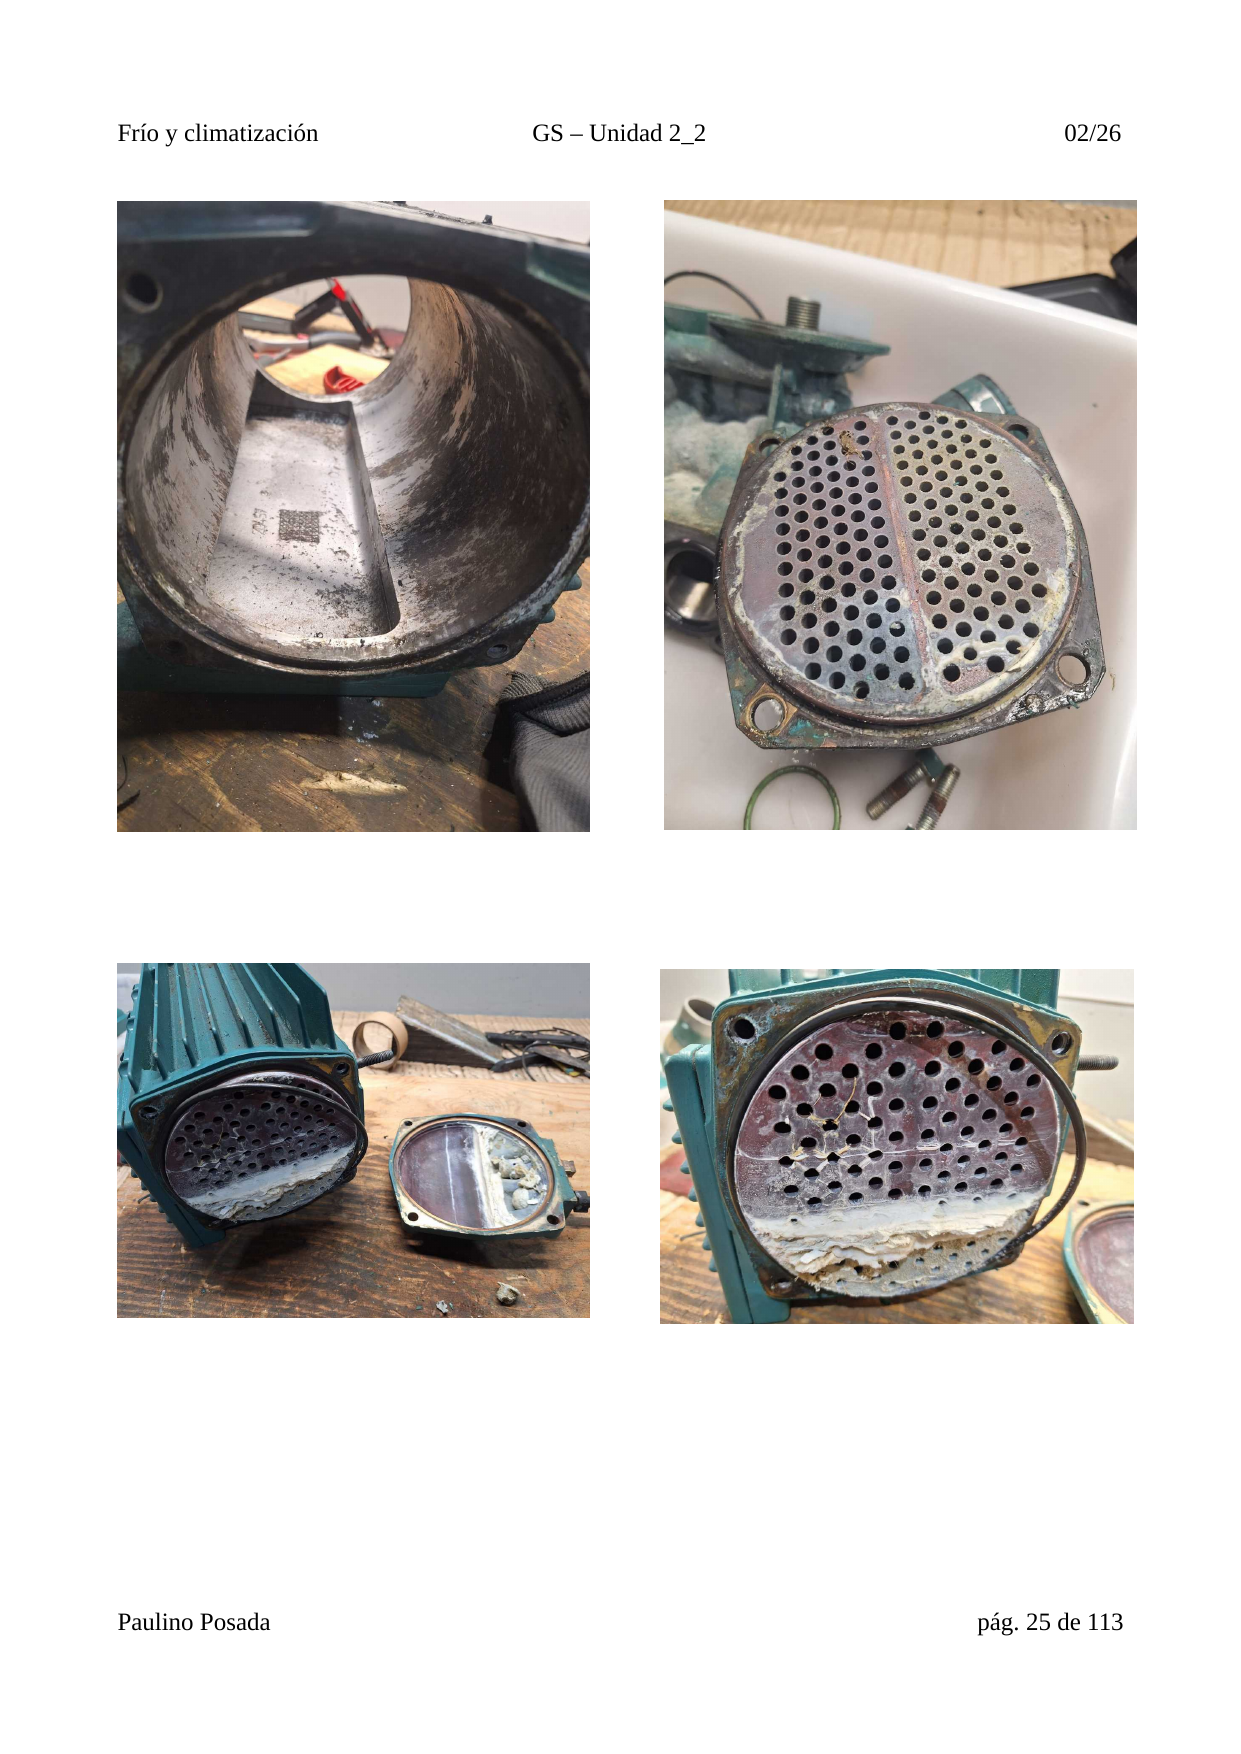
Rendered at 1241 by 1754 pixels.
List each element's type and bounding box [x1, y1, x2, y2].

picture [117, 963, 590, 1318]
picture [664, 200, 1137, 830]
picture [660, 969, 1134, 1324]
picture [117, 201, 590, 832]
